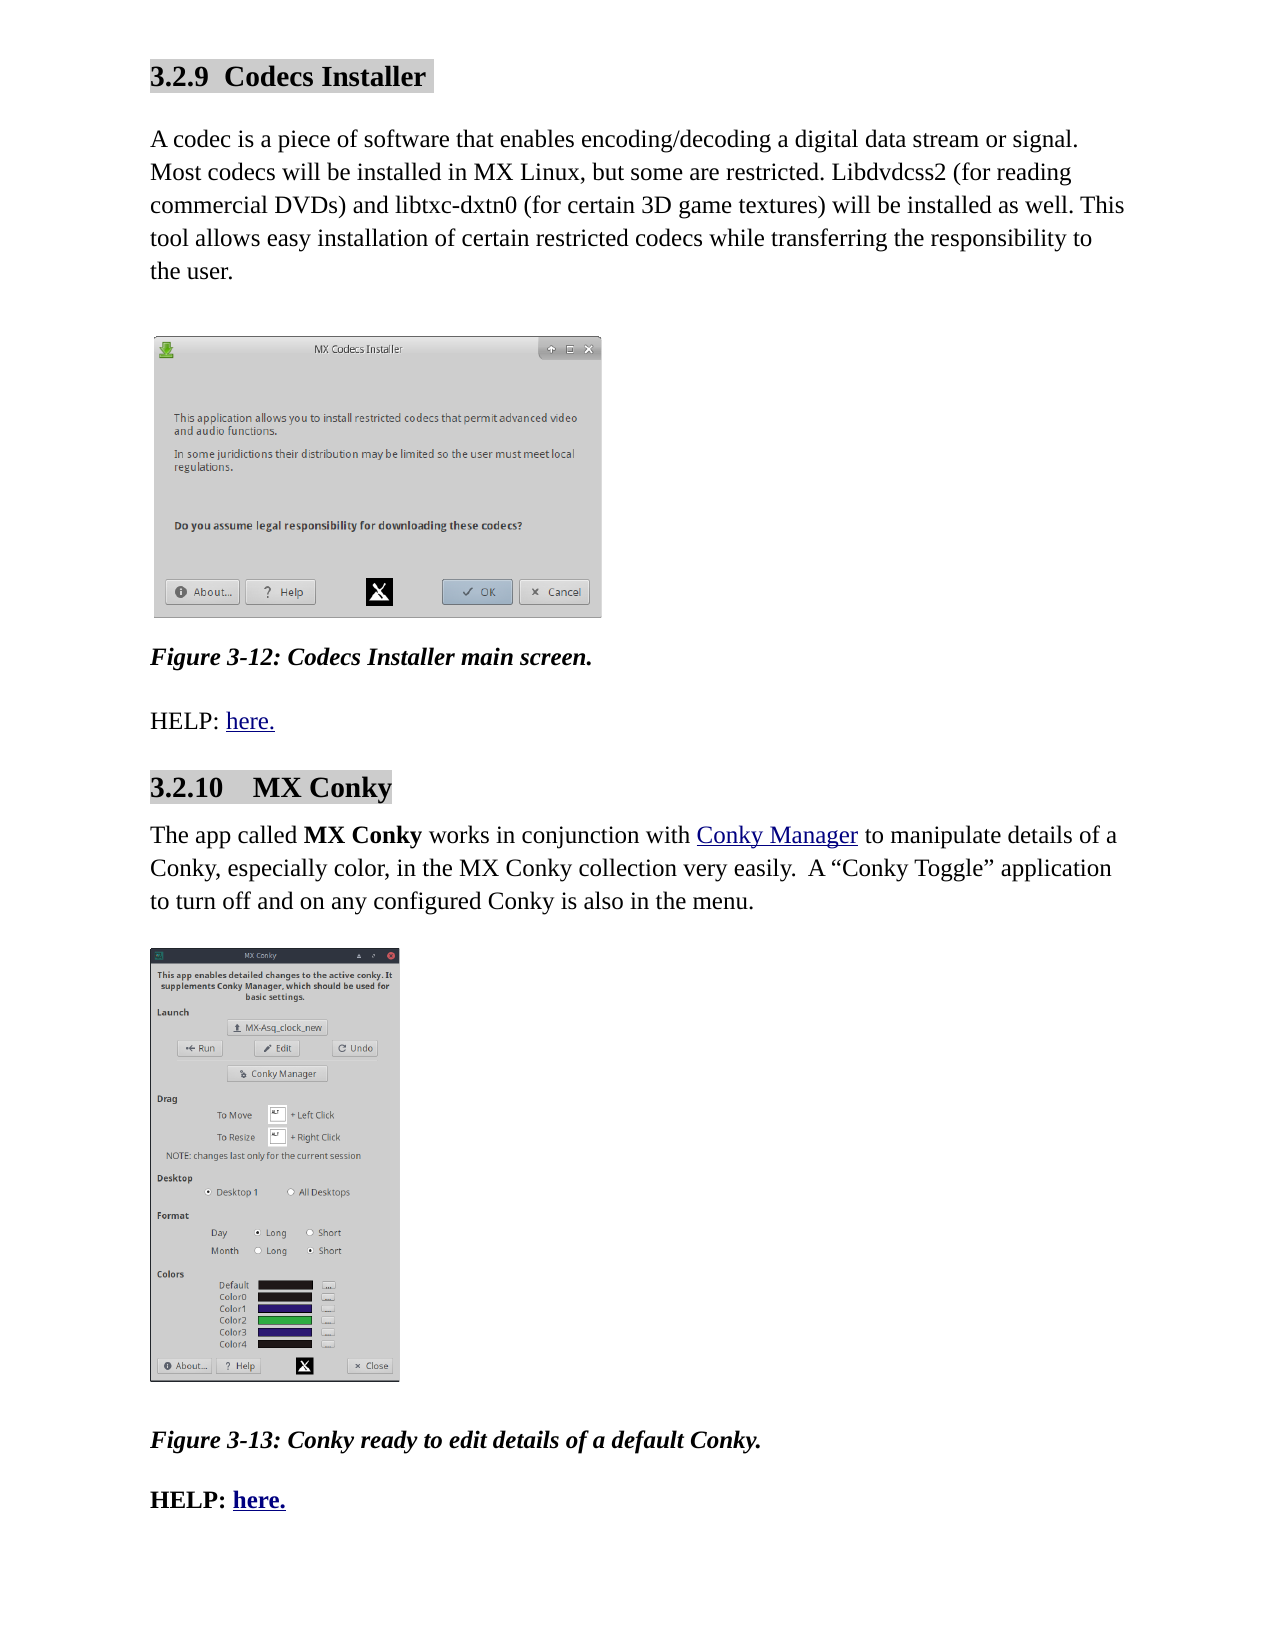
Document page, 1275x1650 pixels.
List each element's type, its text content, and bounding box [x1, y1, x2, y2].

subtitle 3.2.9 Codecs Installer [321, 59, 426, 93]
subtitle 3.2.10 MX Conky [392, 770, 1125, 804]
subtitle 3.2.9 Codecs Installer [434, 59, 1125, 93]
subtitle 3.2.10 MX Conky [194, 770, 223, 804]
text Figure 3-12: Codecs Installer main screen. [150, 642, 1125, 671]
text Figure 3-13: Conky ready to edit details of a default Conky. [150, 1425, 1125, 1454]
picture [150, 948, 400, 1382]
picture [154, 336, 602, 618]
text HELP: here. [150, 1485, 1125, 1514]
text A codec is a piece of software that enables encoding/decoding a digital data stream or signal. Most codecs will be installed in MX Linux, but some are restricted. Libdvdcss2 (for reading commercial DVDs) and libtxc-dxtn0 (for certain 3D game textures) will be installed as well. This tool allows easy installation of certain restricted codecs while transferring the responsibility to the user. [150, 124, 1125, 285]
text HELP: here. [150, 706, 1125, 735]
subtitle 3.2.9 Codecs Installer [194, 59, 209, 93]
text The app called MX Conky works in conjunction with Conky Manager to manipulate details of a Conky, especially color, in the MX Conky collection very easily. A “Conky Toggle” application to turn off and on any configured Conky is also in the menu. [150, 820, 1125, 914]
